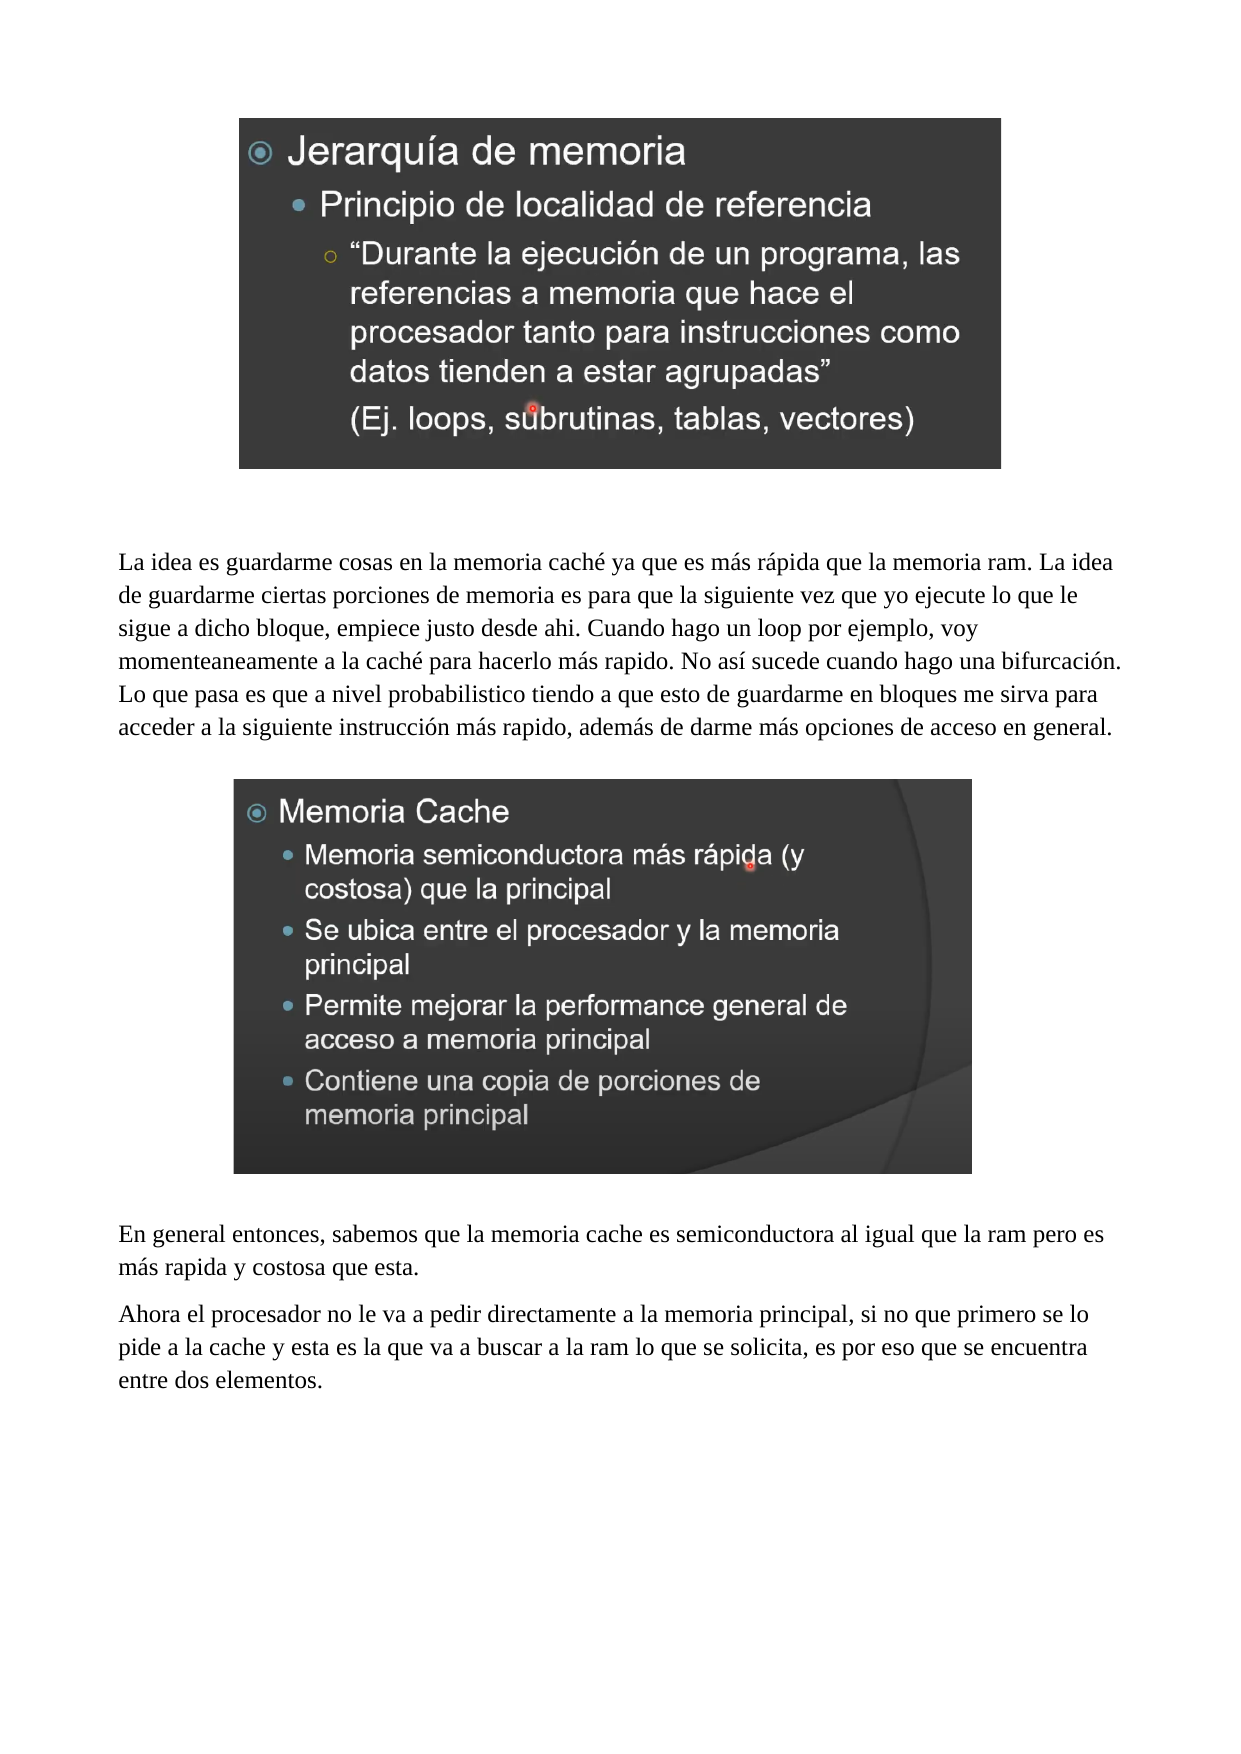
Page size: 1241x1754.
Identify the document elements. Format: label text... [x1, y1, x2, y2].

text En general entonces, sabemos que la memoria cache es semiconductora al igual que la ram pero es más rapida y costosa que esta. [118, 808, 1122, 1281]
text La idea es guardarme cosas en la memoria caché ya que es más rápida que la memoria ram. La idea de guardarme ciertas porciones de memoria es para que la siguiente vez que yo ejecute lo que le sigue a dicho bloque, empiece justo desde ahi. Cuando hago un loop por ejemplo, voy momenteaneamente a la caché para hacerlo más rapido. No así sucede cuando hago una bifurcación. Lo que pasa es que a nivel probabilistico tiendo a que esto de guardarme en bloques me sirva para acceder a la siguiente instrucción más rapido, además de darme más opciones de acceso en general. [118, 118, 1122, 741]
picture [233, 779, 972, 1174]
picture [239, 118, 1002, 469]
text Ahora el procesador no le va a pedir directamente a la memoria principal, si no que primero se lo pide a la cache y esta es la que va a buscar a la ram lo que se solicita, es por eso que se encuentra entre dos elementos. [118, 1299, 1122, 1394]
